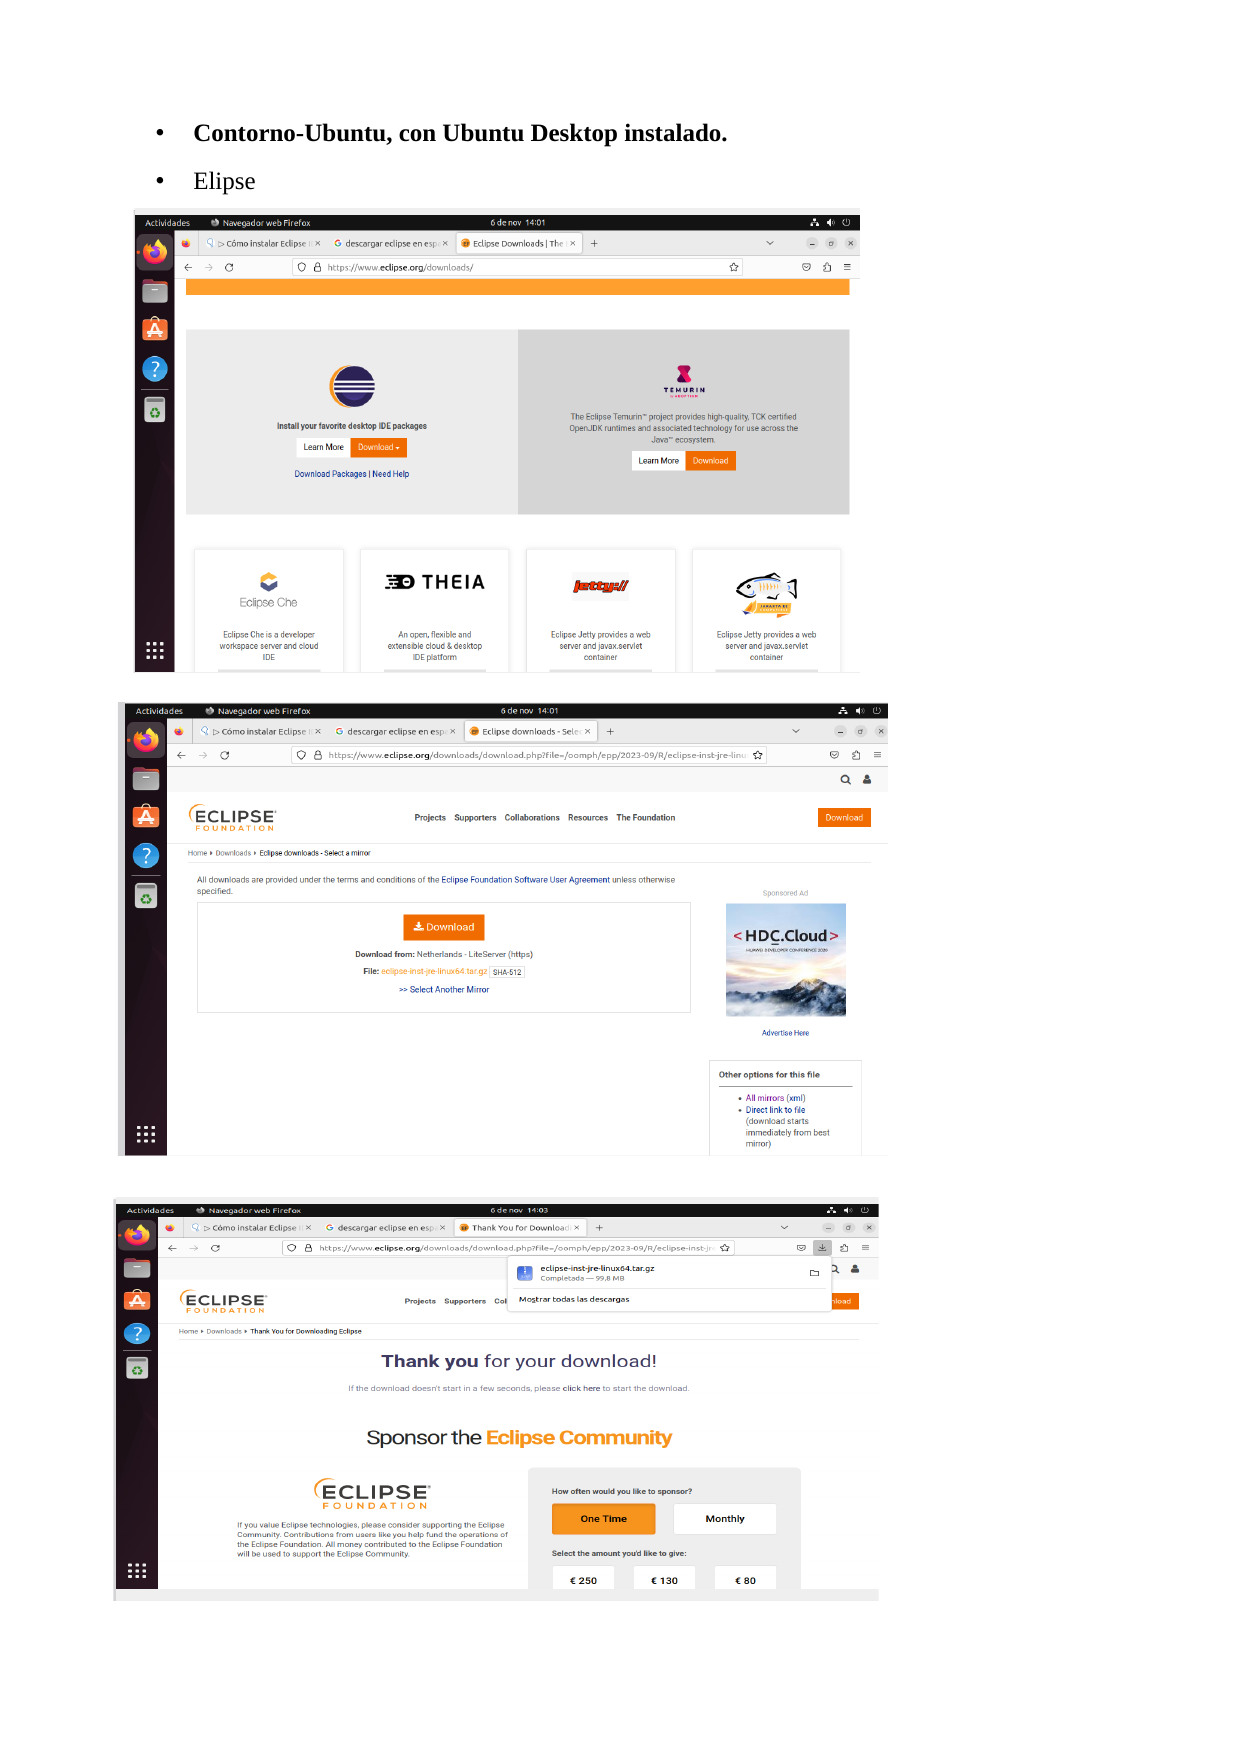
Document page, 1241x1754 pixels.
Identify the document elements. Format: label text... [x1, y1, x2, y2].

picture [117, 702, 888, 1156]
picture [113, 1197, 879, 1601]
list Elipse [156, 166, 1122, 194]
list Contorno-Ubuntu, con Ubuntu Desktop instalado. [156, 118, 1122, 147]
picture [133, 208, 860, 673]
